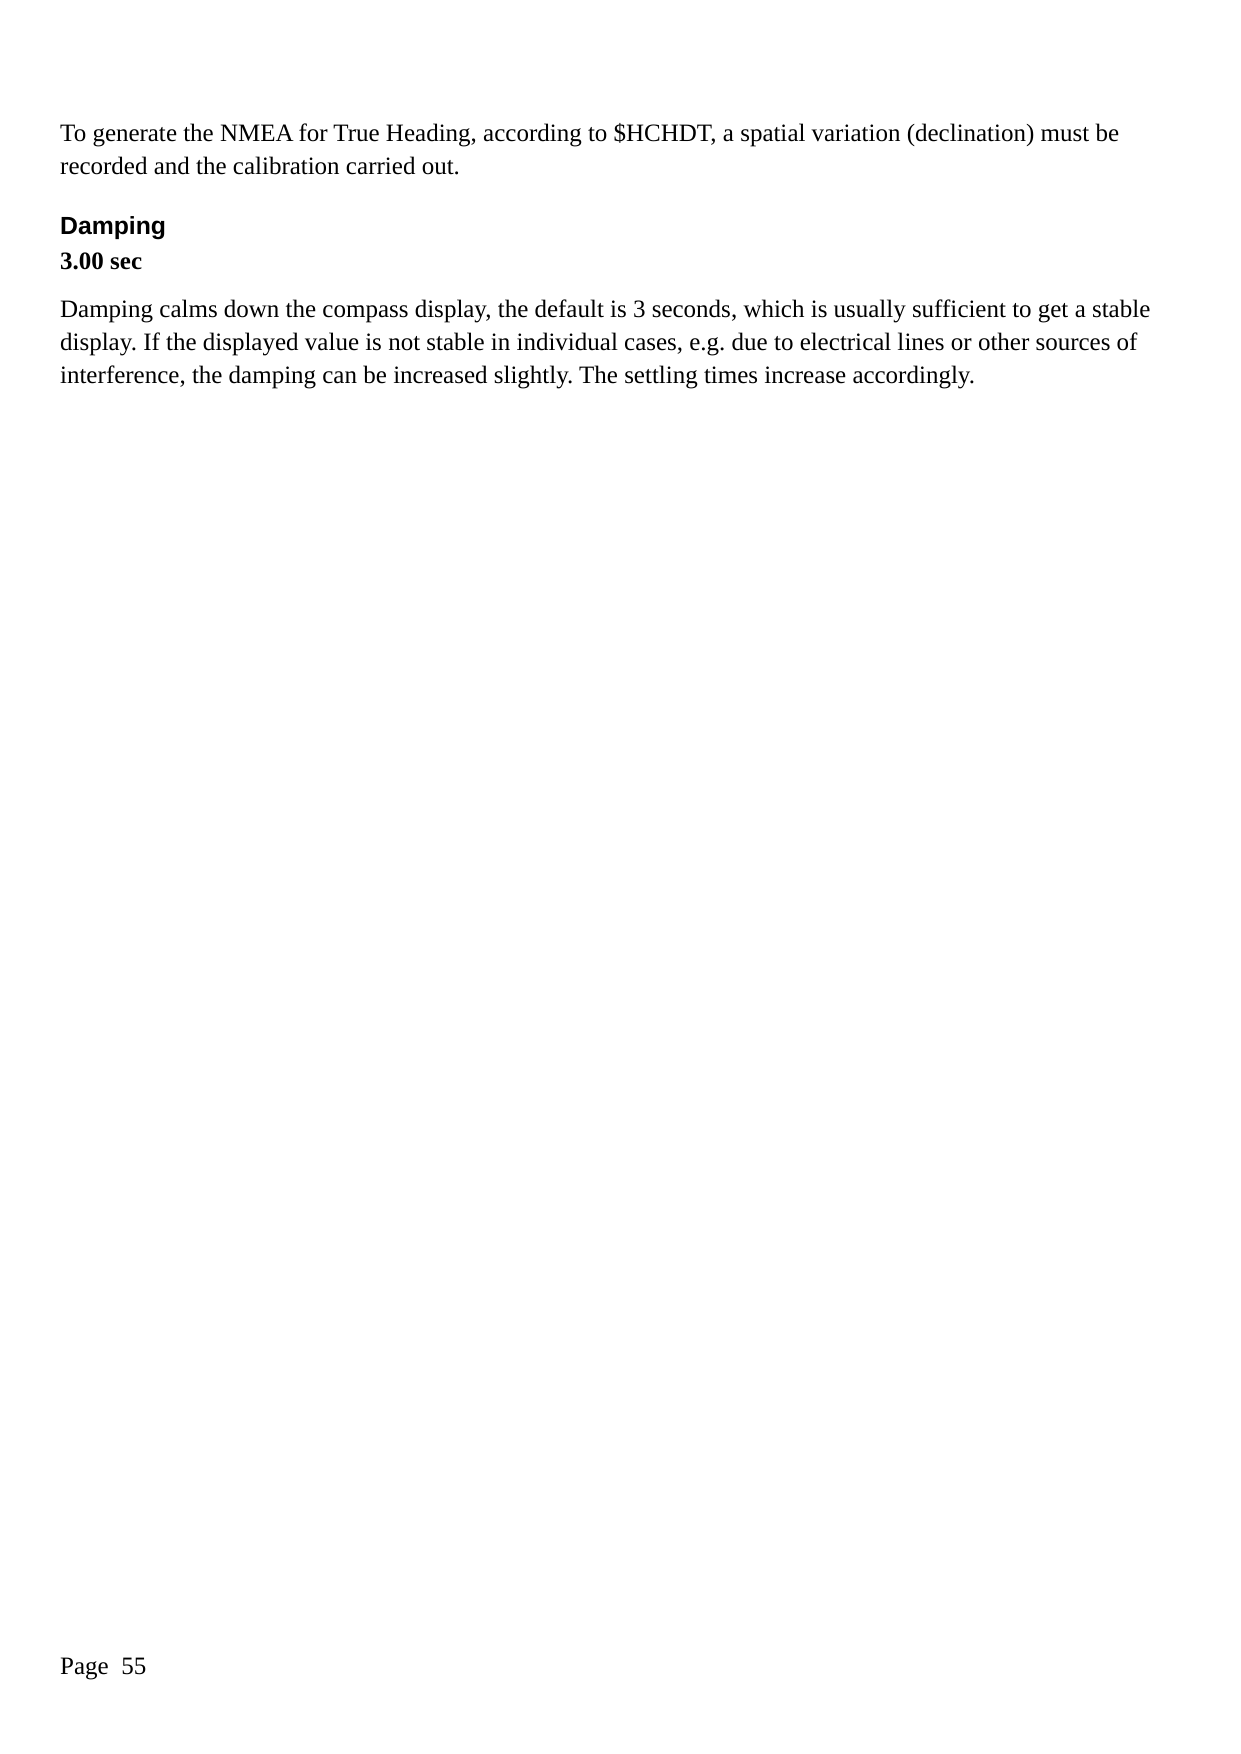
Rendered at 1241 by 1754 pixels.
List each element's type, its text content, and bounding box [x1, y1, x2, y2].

subtitle Damping [60, 211, 1207, 240]
text 3.00 sec [60, 246, 1207, 275]
text Damping calms down the compass display, the default is 3 seconds, which is usually sufficient to get a stable display. If the displayed value is not stable in individual cases, e.g. due to electrical lines or other sources of interference, the damping can be increased slightly. The settling times increase accordingly. [60, 294, 1207, 388]
text To generate the NMEA for True Heading, according to $HCHDT, a spatial variation (declination) must be recorded and the calibration carried out. [60, 118, 1207, 180]
